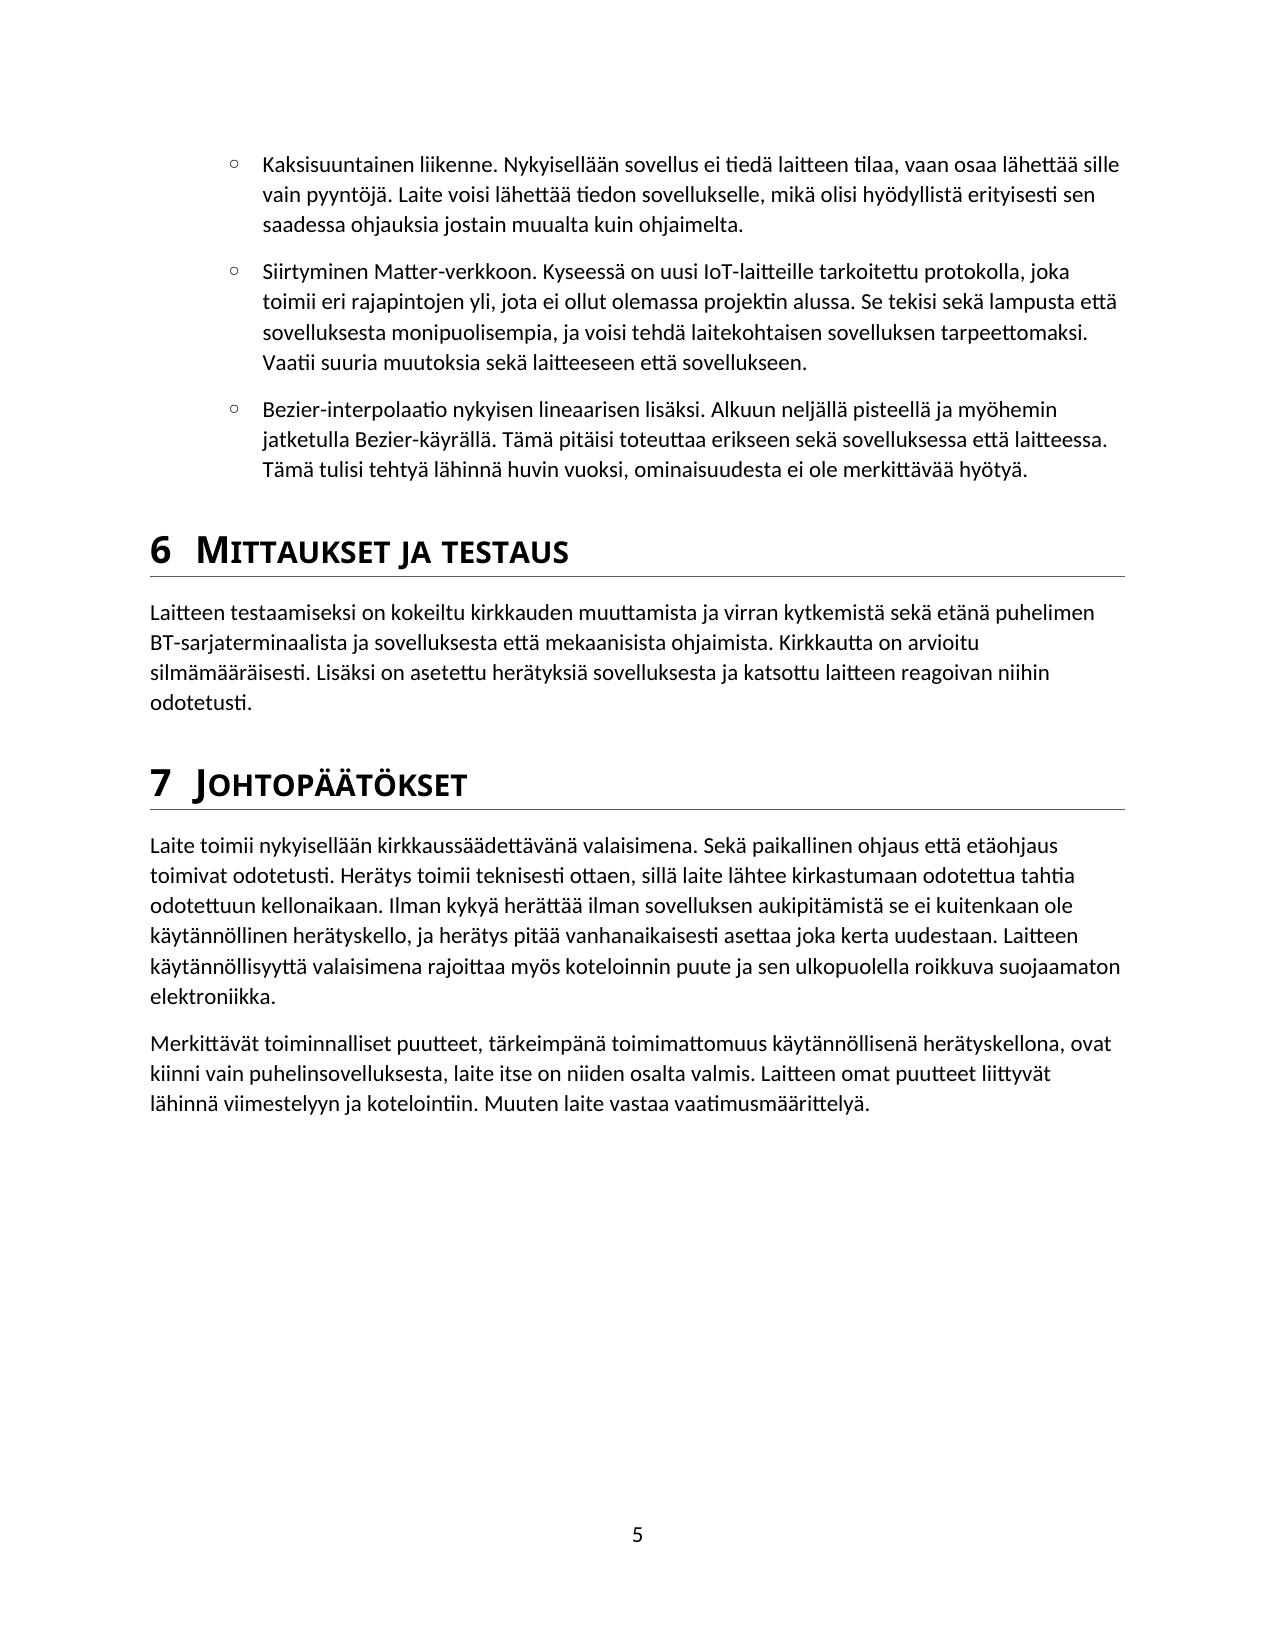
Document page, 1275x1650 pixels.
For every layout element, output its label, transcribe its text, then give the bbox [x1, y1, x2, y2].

list Kaksisuuntainen liikenne. Nykyisellään sovellus ei tiedä laitteen tilaa, vaan osaa lähettää sille vain pyyntöjä. Laite voisi lähettää tiedon sovellukselle, mikä olisi hyödyllistä erityisesti sen saadessa ohjauksia jostain muualta kuin ohjaimelta. [225, 150, 1125, 238]
subtitle Mittaukset ja testaus [150, 523, 1125, 576]
list Bezier-interpolaatio nykyisen lineaarisen lisäksi. Alkuun neljällä pisteellä ja myöhemin jatketulla Bezier-käyrällä. Tämä pitäisi toteuttaa erikseen sekä sovelluksessa että laitteessa. Tämä tulisi tehtyä lähinnä huvin vuoksi, ominaisuudesta ei ole merkittävää hyötyä. [225, 395, 1125, 483]
subtitle Johtopäätökset [150, 756, 1125, 809]
list Siirtyminen Matter-verkkoon. Kyseessä on uusi IoT-laitteille tarkoitettu protokolla, joka toimii eri rajapintojen yli, jota ei ollut olemassa projektin alussa. Se tekisi sekä lampusta että sovelluksesta monipuolisempia, ja voisi tehdä laitekohtaisen sovelluksen tarpeettomaksi. Vaatii suuria muutoksia sekä laitteeseen että sovellukseen. [225, 257, 1125, 376]
text Laitteen testaamiseksi on kokeiltu kirkkauden muuttamista ja virran kytkemistä sekä etänä puhelimen BT-sarjaterminaalista ja sovelluksesta että mekaanisista ohjaimista. Kirkkautta on arvioitu silmämääräisesti. Lisäksi on asetettu herätyksiä sovelluksesta ja katsottu laitteen reagoivan niihin odotetusti. [150, 598, 1125, 716]
text Laite toimii nykyisellään kirkkaussäädettävänä valaisimena. Sekä paikallinen ohjaus että etäohjaus toimivat odotetusti. Herätys toimii teknisesti ottaen, sillä laite lähtee kirkastumaan odotettua tahtia odotettuun kellonaikaan. Ilman kykyä herättää ilman sovelluksen aukipitämistä se ei kuitenkaan ole käytännöllinen herätyskello, ja herätys pitää vanhanaikaisesti asettaa joka kerta uudestaan. Laitteen käytännöllisyyttä valaisimena rajoittaa myös koteloinnin puute ja sen ulkopuolella roikkuva suojaamaton elektroniikka. [150, 831, 1125, 1010]
text Merkittävät toiminnalliset puutteet, tärkeimpänä toimimattomuus käytännöllisenä herätyskellona, ovat kiinni vain puhelinsovelluksesta, laite itse on niiden osalta valmis. Laitteen omat puutteet liittyvät lähinnä viimestelyyn ja kotelointiin. Muuten laite vastaa vaatimusmäärittelyä. [150, 1029, 1125, 1117]
